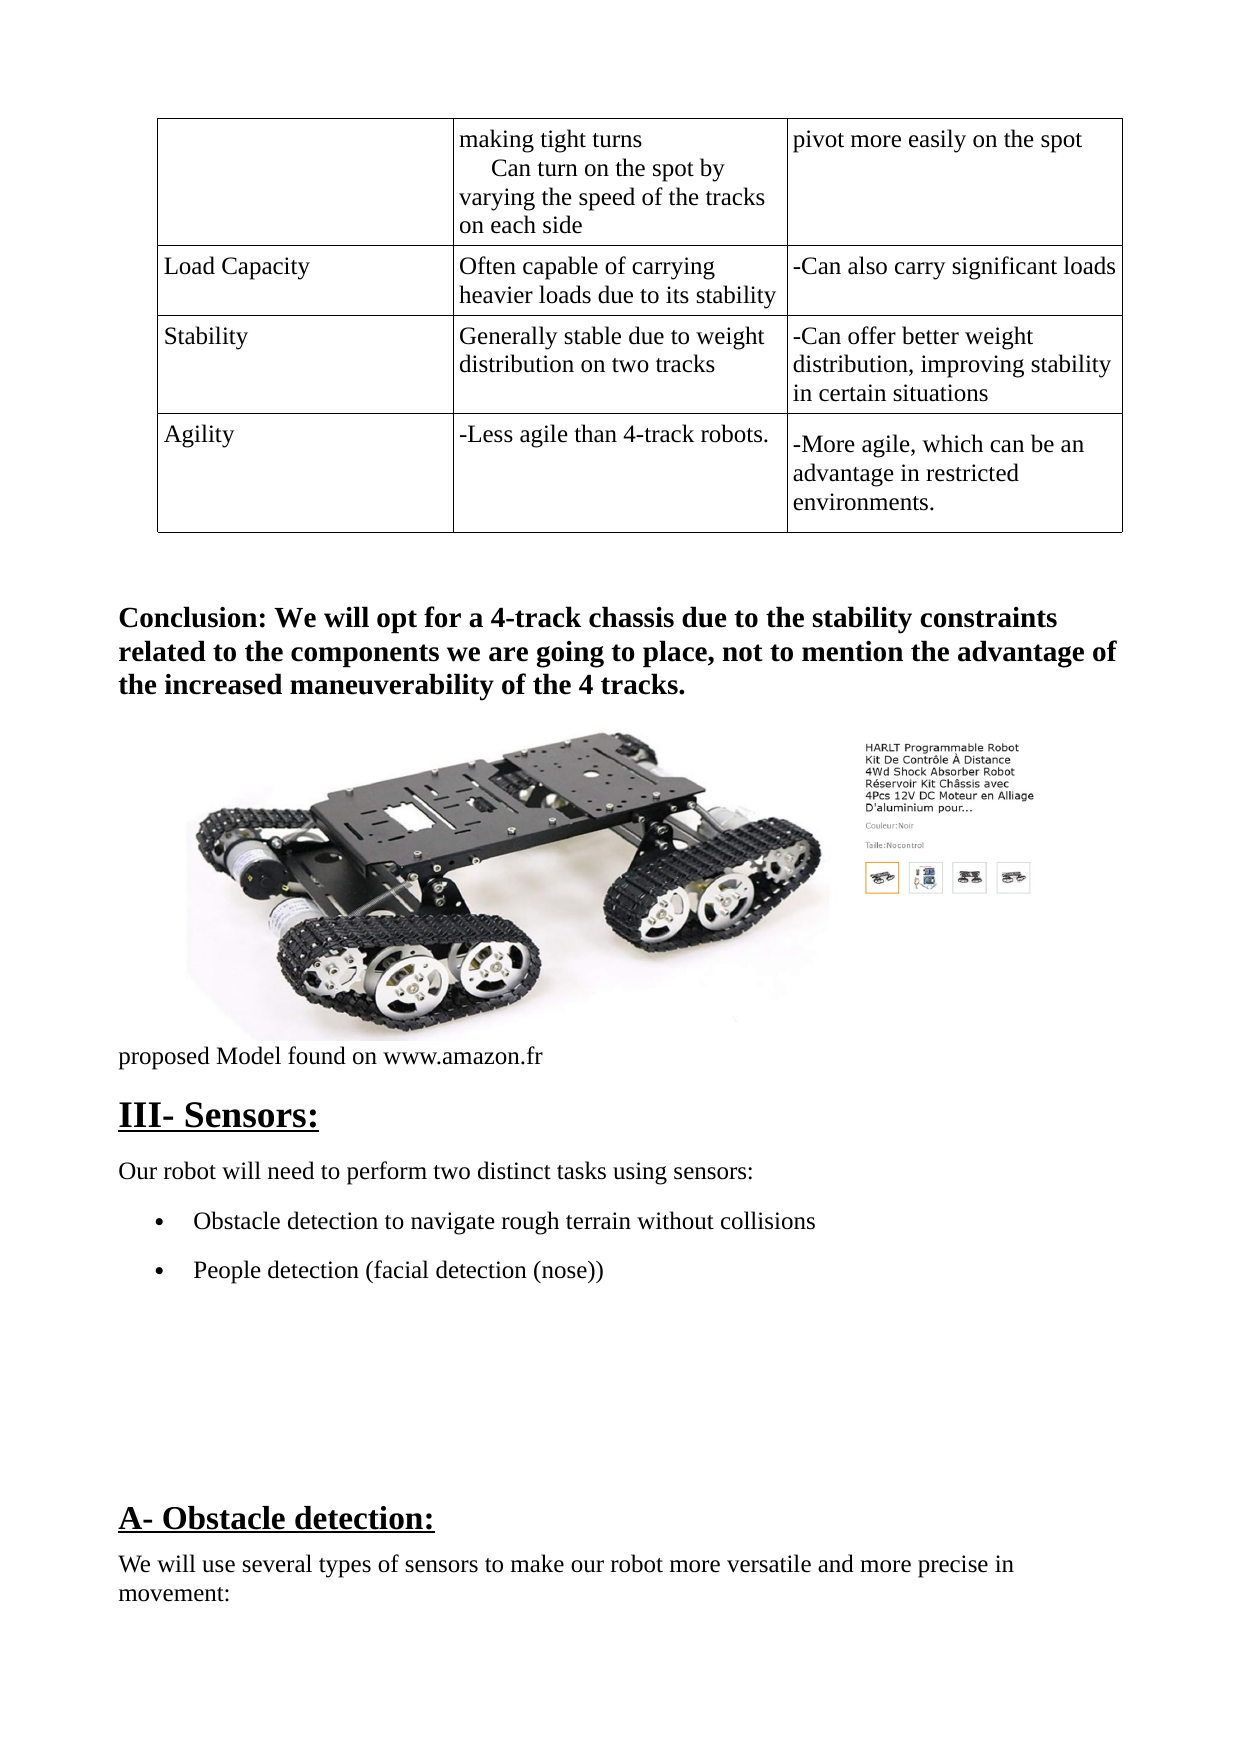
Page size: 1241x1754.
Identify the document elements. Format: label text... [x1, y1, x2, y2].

text We will use several types of sensors to make our robot more versatile and more precise in movement: [118, 1549, 1122, 1606]
table_cell [158, 119, 453, 245]
list People detection (facial detection (nose)) [156, 1256, 1122, 1284]
table_cell Agility [158, 414, 453, 532]
table_cell Stability [158, 316, 453, 413]
text A- Obstacle detection: [118, 1498, 1122, 1536]
table_cell Load Capacity [158, 246, 453, 314]
text III- Sensors: [118, 1092, 1122, 1136]
table_cell -Can offer better weight distribution, improving stability in certain situations [788, 316, 1122, 413]
table_cell -More agile, which can be an advantage in restricted environments. [788, 414, 1122, 532]
text Our robot will need to perform two distinct tasks using sensors: [118, 1156, 1122, 1185]
table_cell -Less agile than 4-track robots. [454, 414, 787, 532]
list Obstacle detection to navigate rough terrain without collisions [156, 1206, 1122, 1235]
table_cell Often capable of carrying heavier loads due to its stability [454, 246, 787, 314]
table_cell Generally stable due to weight distribution on two tracks [454, 316, 787, 413]
table_cell making tight turns  Can turn on the spot by varying the speed of the tracks on each side [454, 119, 787, 245]
table_cell pivot more easily on the spot [788, 119, 1122, 245]
table_cell -Can also carry significant loads [788, 246, 1122, 314]
text Conclusion: We will opt for a 4-track chassis due to the stability constraints related to the components we are going to place, not to mention the advantage of the increased maneuverability of the 4 tracks. [118, 543, 1122, 701]
text proposed Model found on www.amazon.fr [118, 711, 1122, 1069]
